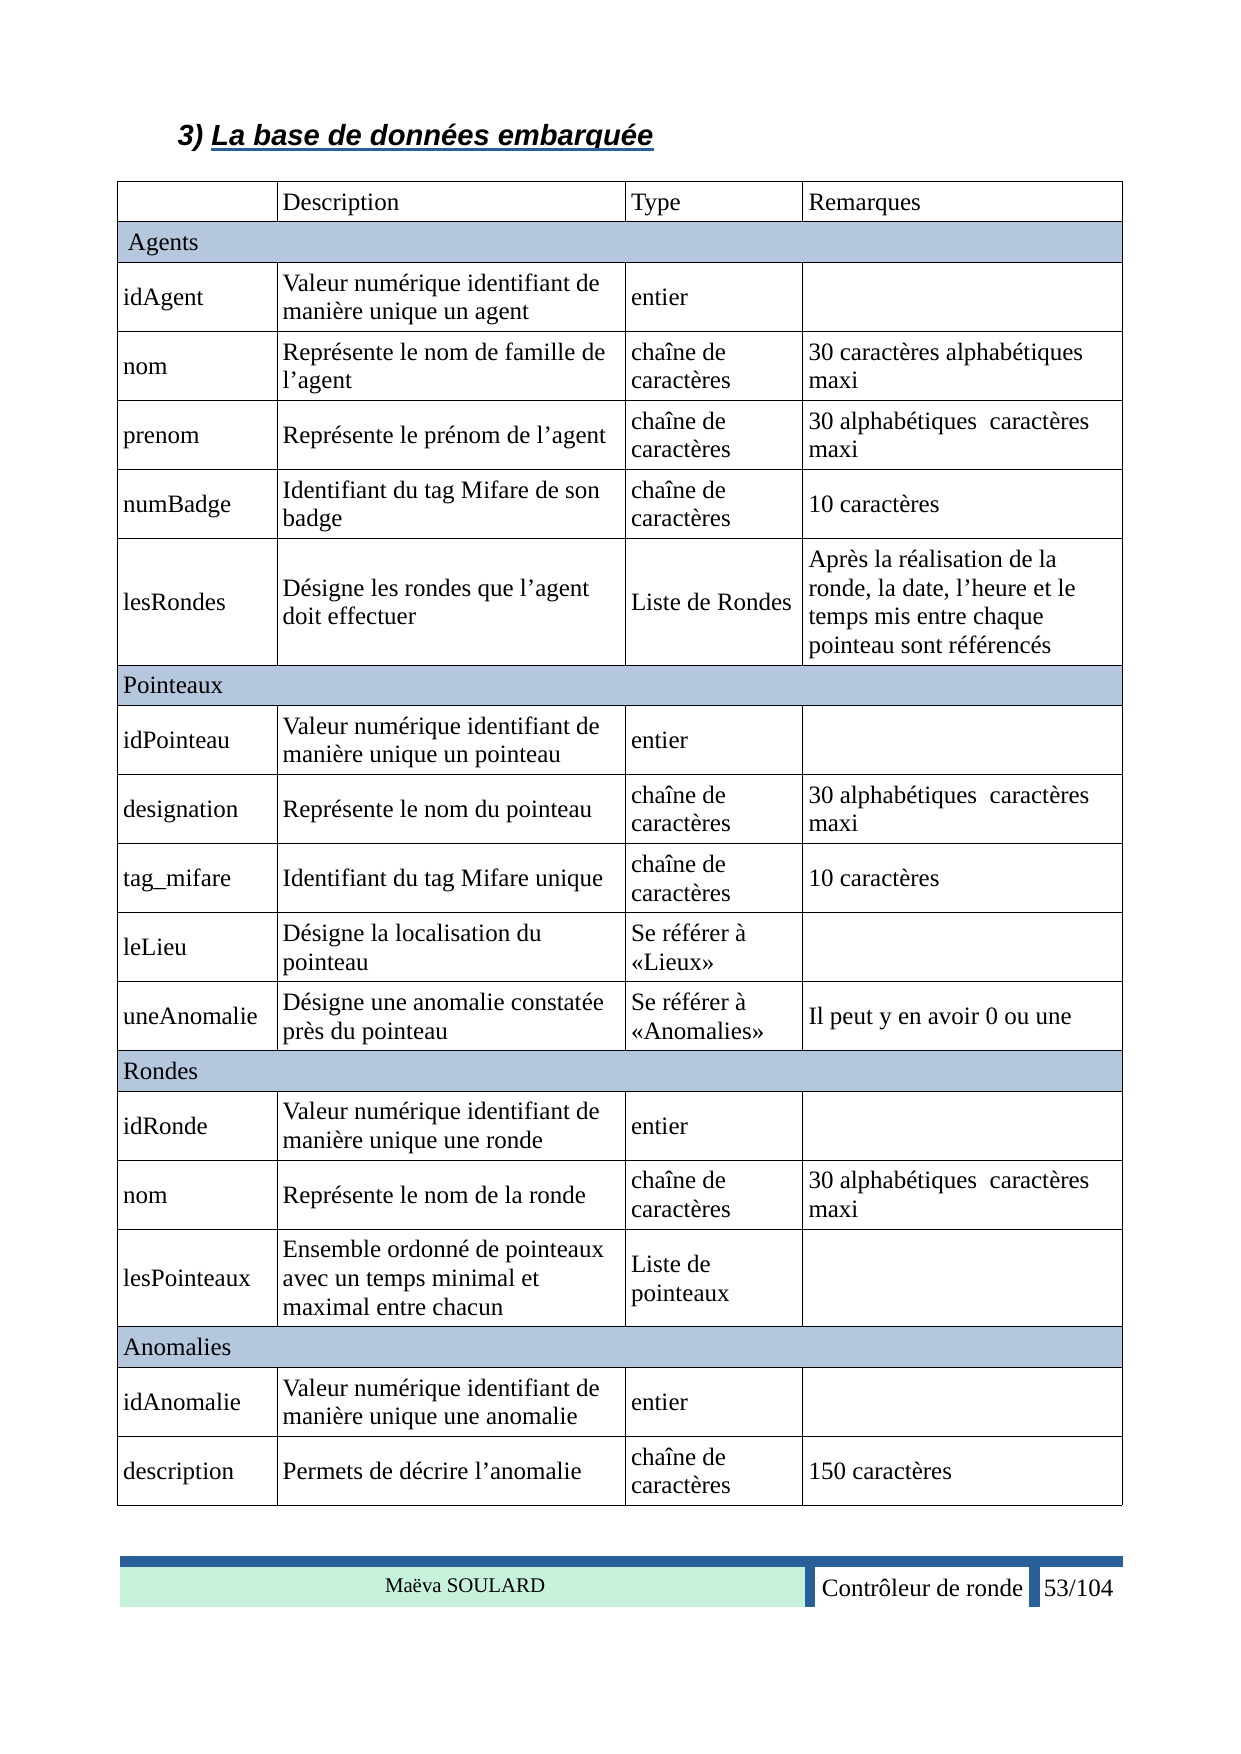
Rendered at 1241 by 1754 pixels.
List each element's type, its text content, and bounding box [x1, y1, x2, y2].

table_cell Identifiant du tag Mifare unique [278, 844, 625, 912]
table_cell Représente le nom du pointeau [278, 775, 625, 843]
table_cell entier [626, 706, 802, 774]
table_cell chaîne de caractères [626, 775, 802, 843]
table_cell Représente le nom de famille de l’agent [278, 332, 625, 400]
table_header Description [278, 182, 625, 221]
table_cell Valeur numérique identifiant de manière unique un agent [278, 263, 625, 331]
table_cell chaîne de caractères [626, 470, 802, 538]
table_header [118, 182, 277, 221]
table_cell [803, 1092, 1122, 1159]
table_cell 30 alphabétiques caractères maxi [803, 1161, 1122, 1229]
table_cell Désigne une anomalie constatée près du pointeau [278, 982, 625, 1050]
table_cell [803, 1230, 1122, 1326]
table_cell Après la réalisation de la ronde, la date, l’heure et le temps mis entre chaque pointeau sont référencés [803, 539, 1122, 664]
table_cell entier [626, 263, 802, 331]
table_cell Représente le nom de la ronde [278, 1161, 625, 1229]
table_cell Pointeaux [118, 666, 1122, 705]
table_cell idAnomalie [118, 1368, 277, 1436]
table_cell Identifiant du tag Mifare de son badge [278, 470, 625, 538]
table_cell [803, 1368, 1122, 1436]
table_cell Permets de décrire l’anomalie [278, 1437, 625, 1505]
table_cell nom [118, 332, 277, 400]
table_cell [803, 263, 1122, 331]
table_cell nom [118, 1161, 277, 1229]
table_cell 30 alphabétiques caractères maxi [803, 401, 1122, 469]
table_cell uneAnomalie [118, 982, 277, 1050]
table_cell Agents [118, 222, 1122, 262]
table_cell description [118, 1437, 277, 1505]
table_header Type [626, 182, 802, 221]
table_cell designation [118, 775, 277, 843]
table_cell 30 caractères alphabétiques maxi [803, 332, 1122, 400]
table_cell numBadge [118, 470, 277, 538]
table_cell Rondes [118, 1051, 1122, 1091]
table_cell Désigne la localisation du pointeau [278, 913, 625, 981]
table_cell Valeur numérique identifiant de manière unique une ronde [278, 1092, 625, 1159]
table_cell idRonde [118, 1092, 277, 1159]
table_cell prenom [118, 401, 277, 469]
table_cell Désigne les rondes que l’agent doit effectuer [278, 539, 625, 664]
table_cell idPointeau [118, 706, 277, 774]
table_cell [803, 706, 1122, 774]
table_cell idAgent [118, 263, 277, 331]
table_cell 10 caractères [803, 470, 1122, 538]
table_cell 150 caractères [803, 1437, 1122, 1505]
table_cell entier [626, 1368, 802, 1436]
table_cell 10 caractères [803, 844, 1122, 912]
table_cell chaîne de caractères [626, 401, 802, 469]
table_cell Se référer à «Lieux» [626, 913, 802, 981]
table_cell Se référer à «Anomalies» [626, 982, 802, 1050]
table_cell chaîne de caractères [626, 844, 802, 912]
table_cell 30 alphabétiques caractères maxi [803, 775, 1122, 843]
table_cell Liste de Rondes [626, 539, 802, 664]
table_cell lesRondes [118, 539, 277, 664]
table_cell Représente le prénom de l’agent [278, 401, 625, 469]
table_cell Anomalies [118, 1327, 1122, 1367]
table_cell Ensemble ordonné de pointeaux avec un temps minimal et maximal entre chacun [278, 1230, 625, 1326]
table_cell Il peut y en avoir 0 ou une [803, 982, 1122, 1050]
table_cell tag_mifare [118, 844, 277, 912]
subtitle La base de données embarquée [118, 118, 1122, 152]
table_cell Valeur numérique identifiant de manière unique un pointeau [278, 706, 625, 774]
table_cell Liste de pointeaux [626, 1230, 802, 1326]
table_cell chaîne de caractères [626, 1437, 802, 1505]
table_cell Valeur numérique identifiant de manière unique une anomalie [278, 1368, 625, 1436]
table_header Remarques [803, 182, 1122, 221]
table_cell [803, 913, 1122, 981]
table_cell chaîne de caractères [626, 332, 802, 400]
table_cell chaîne de caractères [626, 1161, 802, 1229]
table_cell lesPointeaux [118, 1230, 277, 1326]
table_cell leLieu [118, 913, 277, 981]
table_cell entier [626, 1092, 802, 1159]
